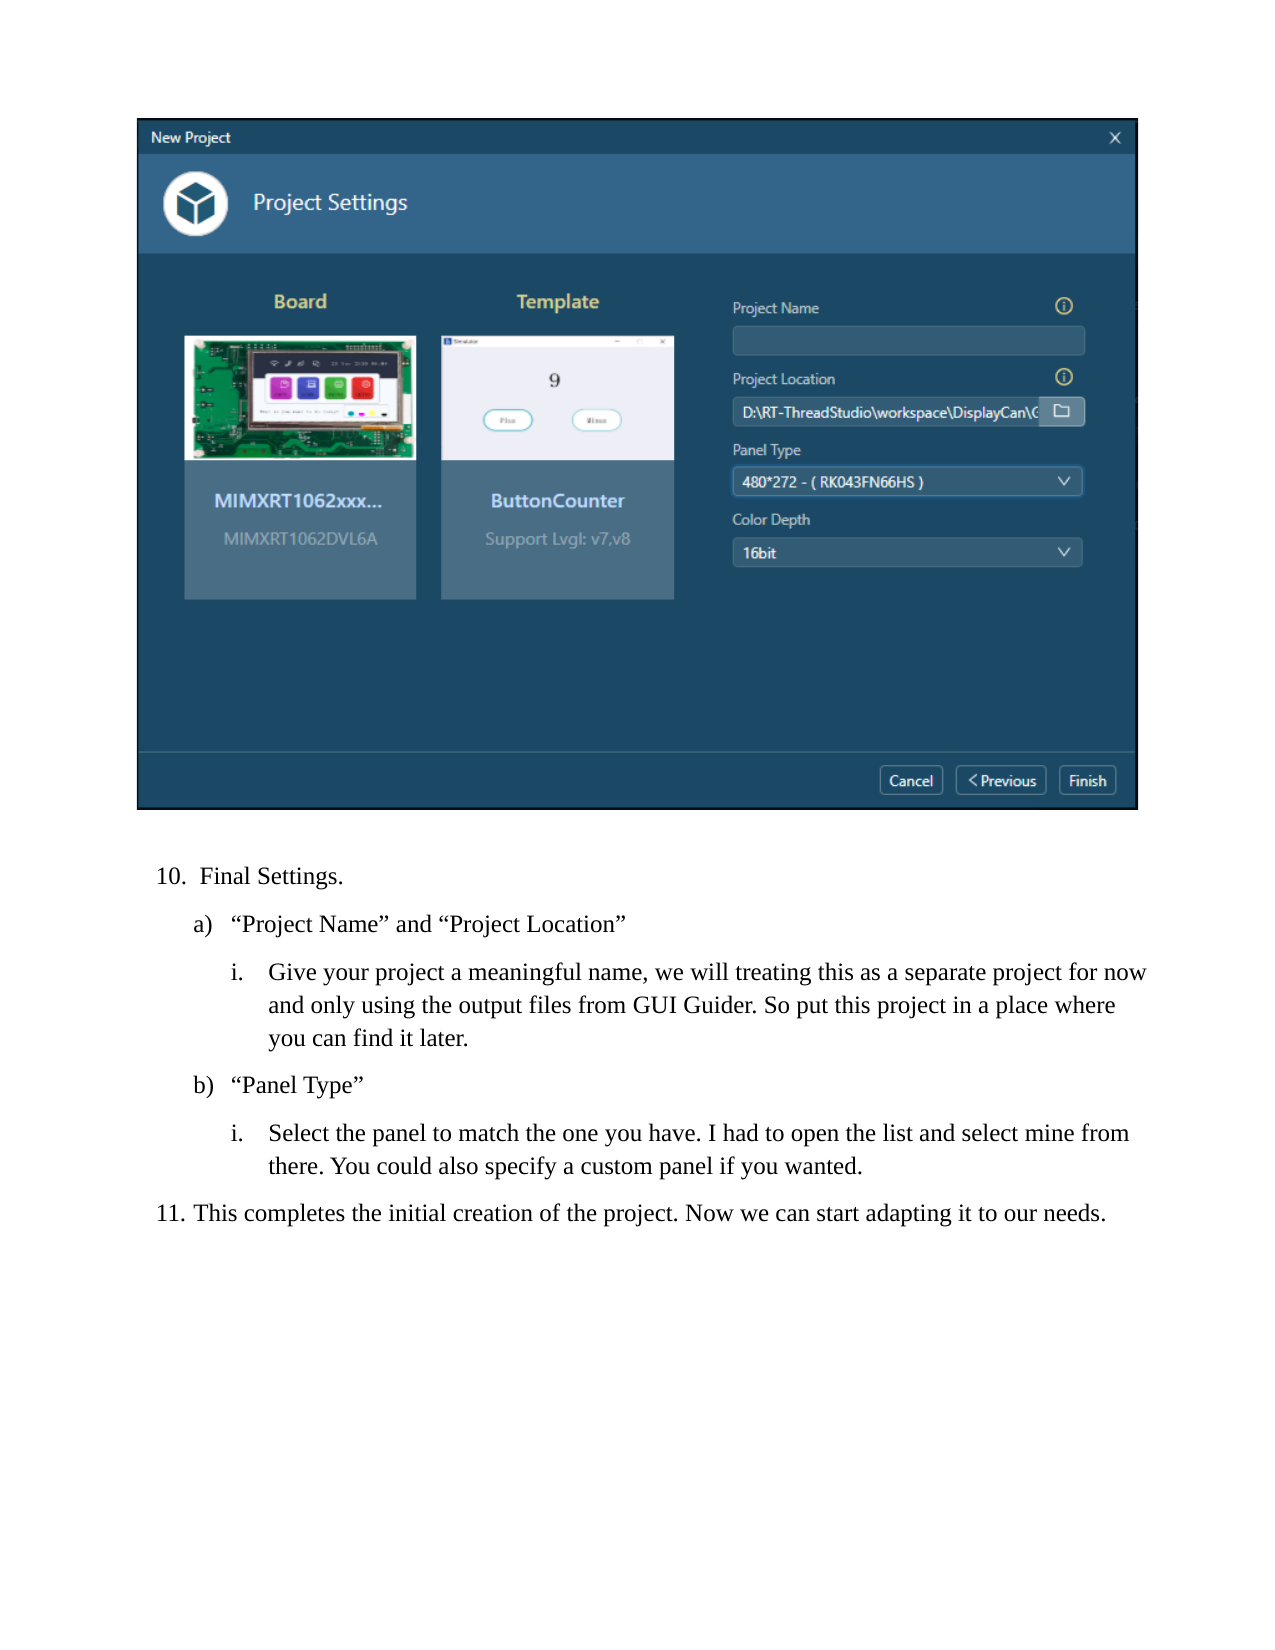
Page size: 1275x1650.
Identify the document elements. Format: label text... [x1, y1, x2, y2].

list Select the panel to match the one you have. I had to open the list and select mine from there. You could also specify a custom panel if you wanted. [231, 1118, 1157, 1180]
list Give your project a meaningful name, we will treating this as a separate project for now and only using the output files from GUI Guider. So put this project in a place where you can find it later. [231, 957, 1157, 1051]
picture [136, 118, 1139, 810]
list “Panel Type” [193, 1070, 1157, 1099]
list This completes the initial creation of the project. Now we can start adapting it to our needs. [156, 1198, 1157, 1227]
list Final Settings. [156, 861, 1157, 890]
list “Project Name” and “Project Location” [193, 909, 1157, 938]
